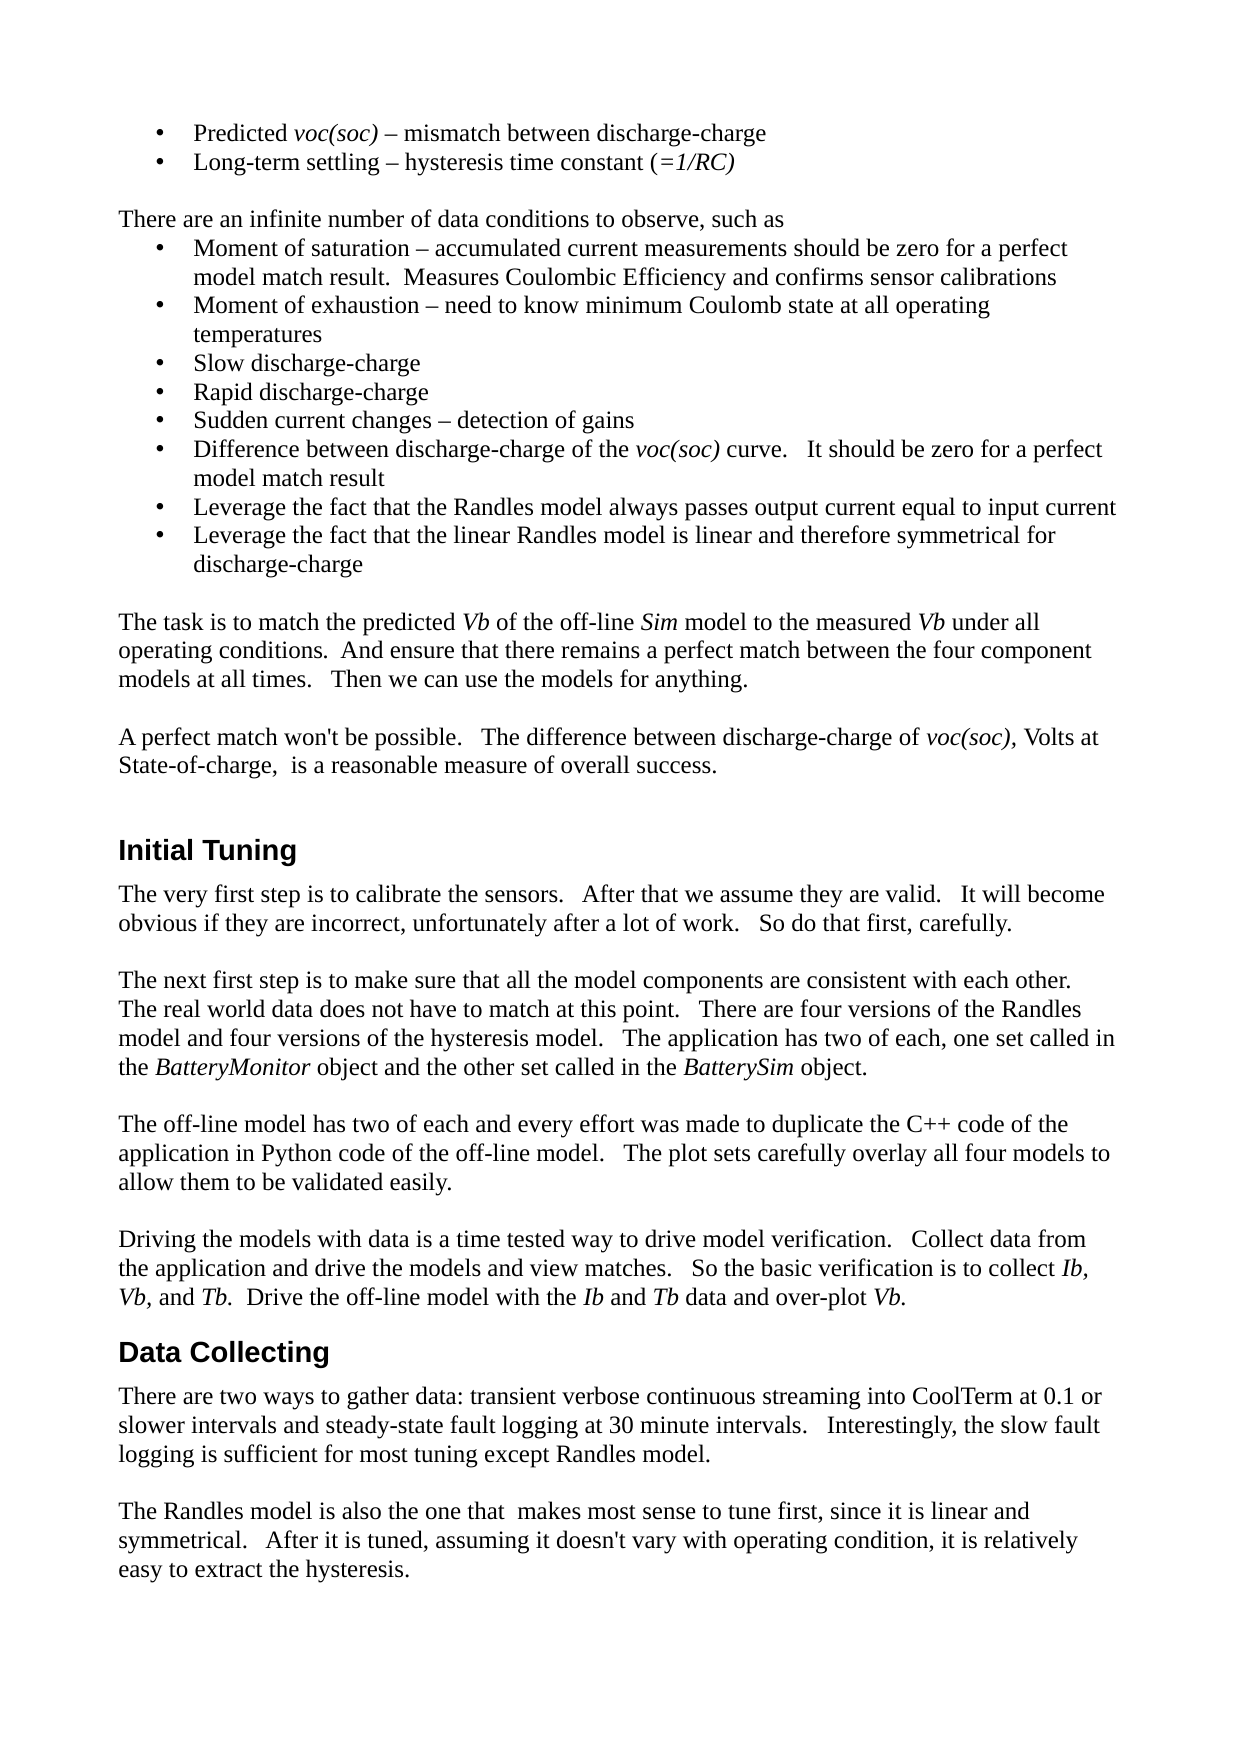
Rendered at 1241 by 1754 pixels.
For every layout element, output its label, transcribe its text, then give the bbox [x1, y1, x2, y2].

subtitle Initial Tuning [118, 833, 1122, 867]
list Moment of saturation – accumulated current measurements should be zero for a perfect model match result. Measures Coulombic Efficiency and confirms sensor calibrations [156, 233, 1122, 291]
list Moment of exhaustion – need to know minimum Coulomb state at all operating temperatures [156, 291, 1122, 348]
text There are two ways to gather data: transient verbose continuous streaming into CoolTerm at 0.1 or slower intervals and steady-state fault logging at 30 minute intervals. Interestingly, the slow fault logging is sufficient for most tuning except Randles model. [118, 1381, 1122, 1468]
list Long-term settling – hysteresis time constant (=1/RC) [156, 147, 1122, 176]
list Sudden current changes – detection of gains [156, 406, 1122, 434]
list Leverage the fact that the linear Randles model is linear and therefore symmetrical for discharge-charge [156, 521, 1122, 578]
text The task is to match the predicted Vb of the off-line Sim model to the measured Vb under all operating conditions. And ensure that there remains a perfect match between the four component models at all times. Then we can use the models for anything. [118, 607, 1122, 693]
list Slow discharge-charge [156, 348, 1122, 377]
text There are an infinite number of data conditions to observe, such as [118, 204, 1122, 233]
subtitle Data Collecting [118, 1335, 1122, 1369]
text The very first step is to calibrate the sensors. After that we assume they are valid. It will become obvious if they are incorrect, unfortunately after a lot of work. So do that first, carefully. [118, 879, 1122, 937]
text The Randles model is also the one that makes most sense to tune first, since it is linear and symmetrical. After it is tuned, assuming it doesn't vary with operating condition, it is relatively easy to extract the hysteresis. [118, 1496, 1122, 1583]
list Rapid discharge-charge [156, 377, 1122, 406]
list Leverage the fact that the Randles model always passes output current equal to input current [156, 492, 1122, 521]
list Predicted voc(soc) – mismatch between discharge-charge [156, 118, 1122, 147]
list Difference between discharge-charge of the voc(soc) curve. It should be zero for a perfect model match result [156, 434, 1122, 492]
text The next first step is to make sure that all the model components are consistent with each other. The real world data does not have to match at this point. There are four versions of the Randles model and four versions of the hysteresis model. The application has two of each, one set called in the BatteryMonitor object and the other set called in the BatterySim object. [118, 965, 1122, 1080]
text The off-line model has two of each and every effort was made to duplicate the C++ code of the application in Python code of the off-line model. The plot sets carefully overlay all four models to allow them to be validated easily. [118, 1109, 1122, 1195]
text A perfect match won't be possible. The difference between discharge-charge of voc(soc), Volts at State-of-charge, is a reasonable measure of overall success. [118, 722, 1122, 779]
text Driving the models with data is a time tested way to drive model verification. Collect data from the application and drive the models and view matches. So the basic verification is to collect Ib, Vb, and Tb. Drive the off-line model with the Ib and Tb data and over-plot Vb. [118, 1224, 1122, 1310]
